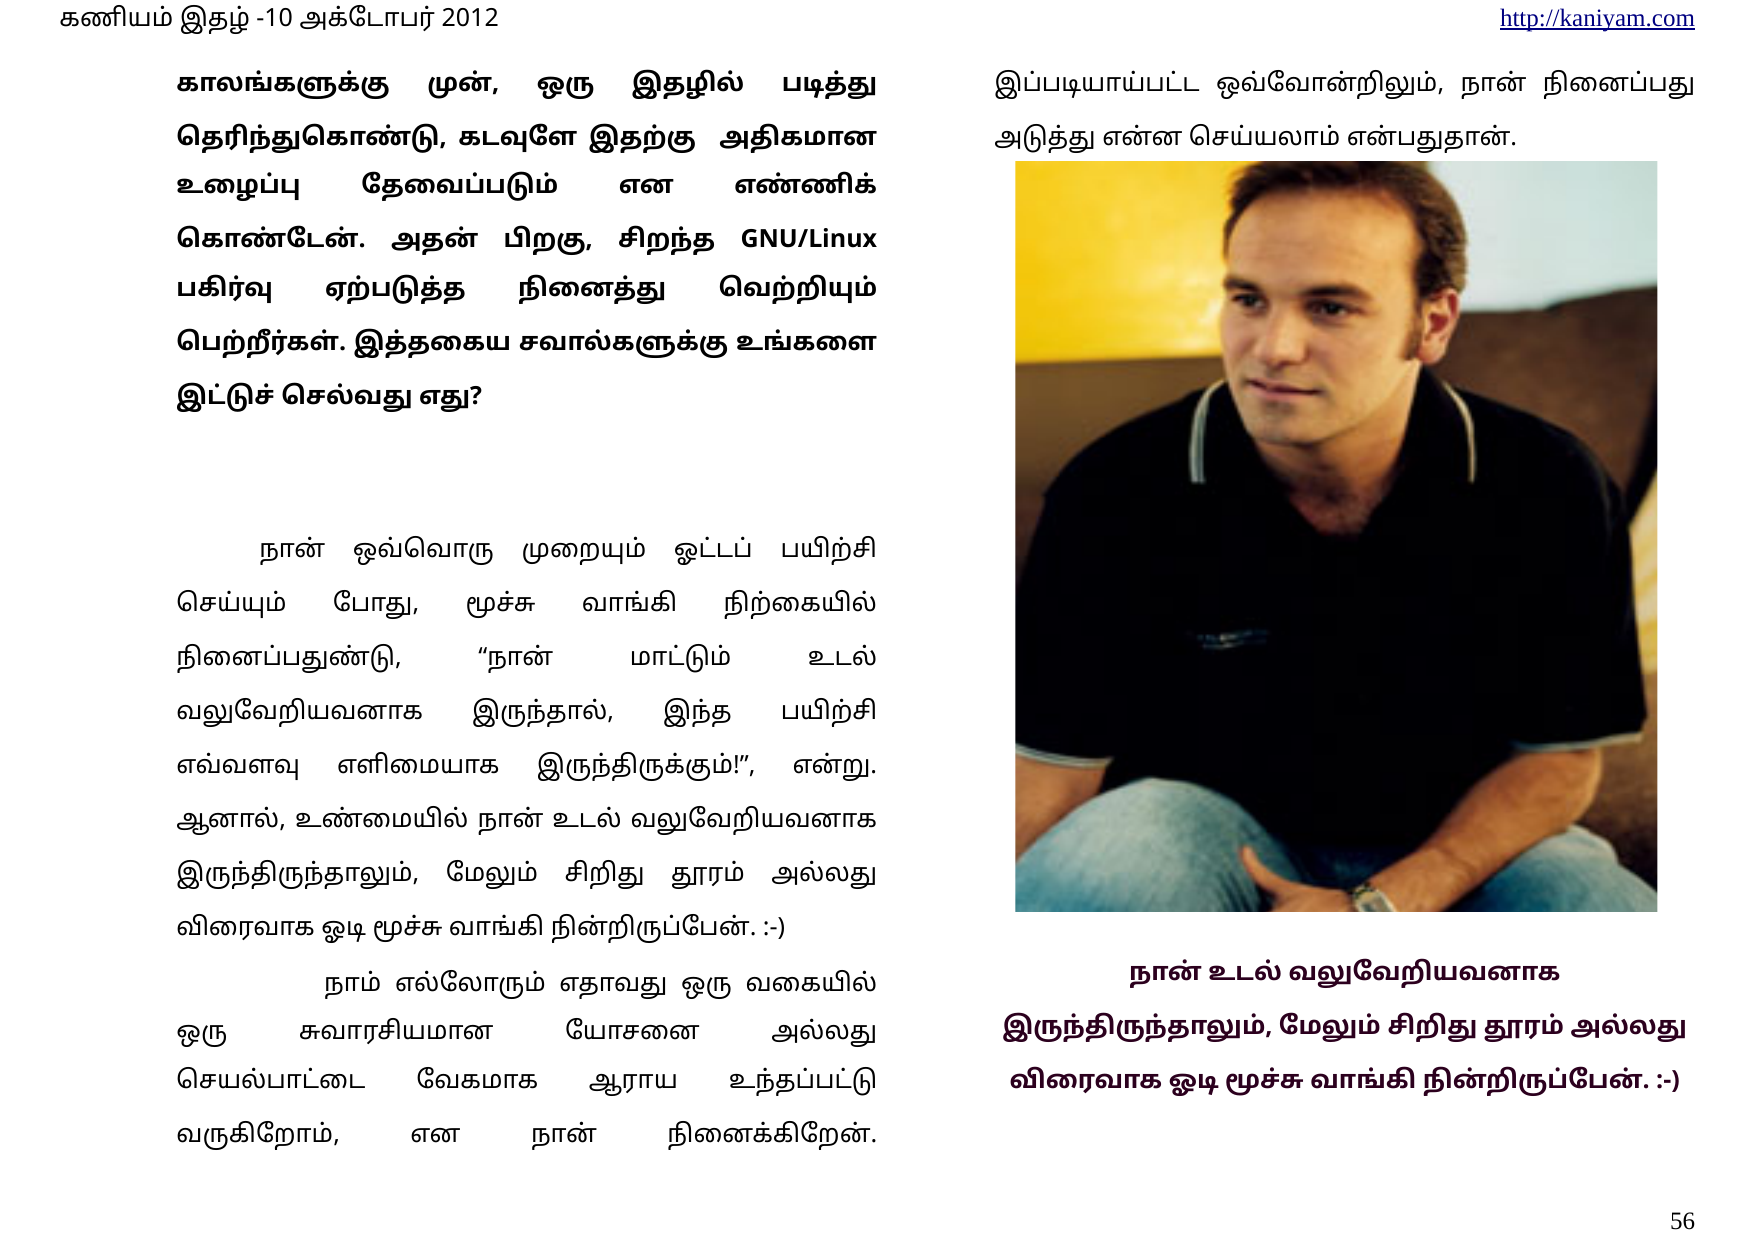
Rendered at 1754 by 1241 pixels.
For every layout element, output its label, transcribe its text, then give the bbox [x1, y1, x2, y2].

picture [1054, 161, 1662, 915]
text காலங்களுக்கு முன், ஒரு இதழில் படித்து தெரிந்துகொண்டு, கடவுளே இதற்கு அதிகமான உழைப்பு தேவைப்படும் என எண்ணிக் கொண்டேன். அதன் பிறகு, சிறந்த GNU/Linux பகிர்வு ஏற்படுத்த நினைத்து வெற்றியும் பெற்றீர்கள். இத்தகைய சவால்களுக்கு உங்களை இட்டுச் செல்வது எது? [176, 64, 877, 415]
text நான் உடல் வலுவேறியவனாக இருந்திருந்தாலும், மேலும் சிறிது தூரம் அல்லது விரைவாக ஓடி மூச்சு வாங்கி நின்றிருப்பேன். :-) [994, 225, 1695, 1098]
text நாம் எல்லோரும் எதாவது ஒரு வகையில் ஒரு சுவாரசியமான யோசனை அல்லது செயல்பாட்டை வேகமாக ஆராய உந்தப்பட்டு வருகிறோம், என நான் நினைக்கிறேன். [176, 964, 877, 1153]
text நான் ஒவ்வொரு முறையும் ஓட்டப் பயிற்சி செய்யும் போது, மூச்சு வாங்கி நிற்கையில் நினைப்பதுண்டு, “நான் மாட்டும் உடல் வலுவேறியவனாக இருந்தால், இந்த பயிற்சி எவ்வளவு எளிமையாக இருந்திருக்கும்!”, என்று. ஆனால், உண்மையில் நான் உடல் வலுவேறியவனாக இருந்திருந்தாலும், மேலும் சிறிது தூரம் அல்லது விரைவாக ஓடி மூச்சு வாங்கி நின்றிருப்பேன். :-) [176, 535, 877, 946]
text இப்படியாய்பட்ட ஒவ்வோன்றிலும், நான் நினைப்பது அடுத்து என்ன செய்யலாம் என்பதுதான். [994, 64, 1695, 155]
